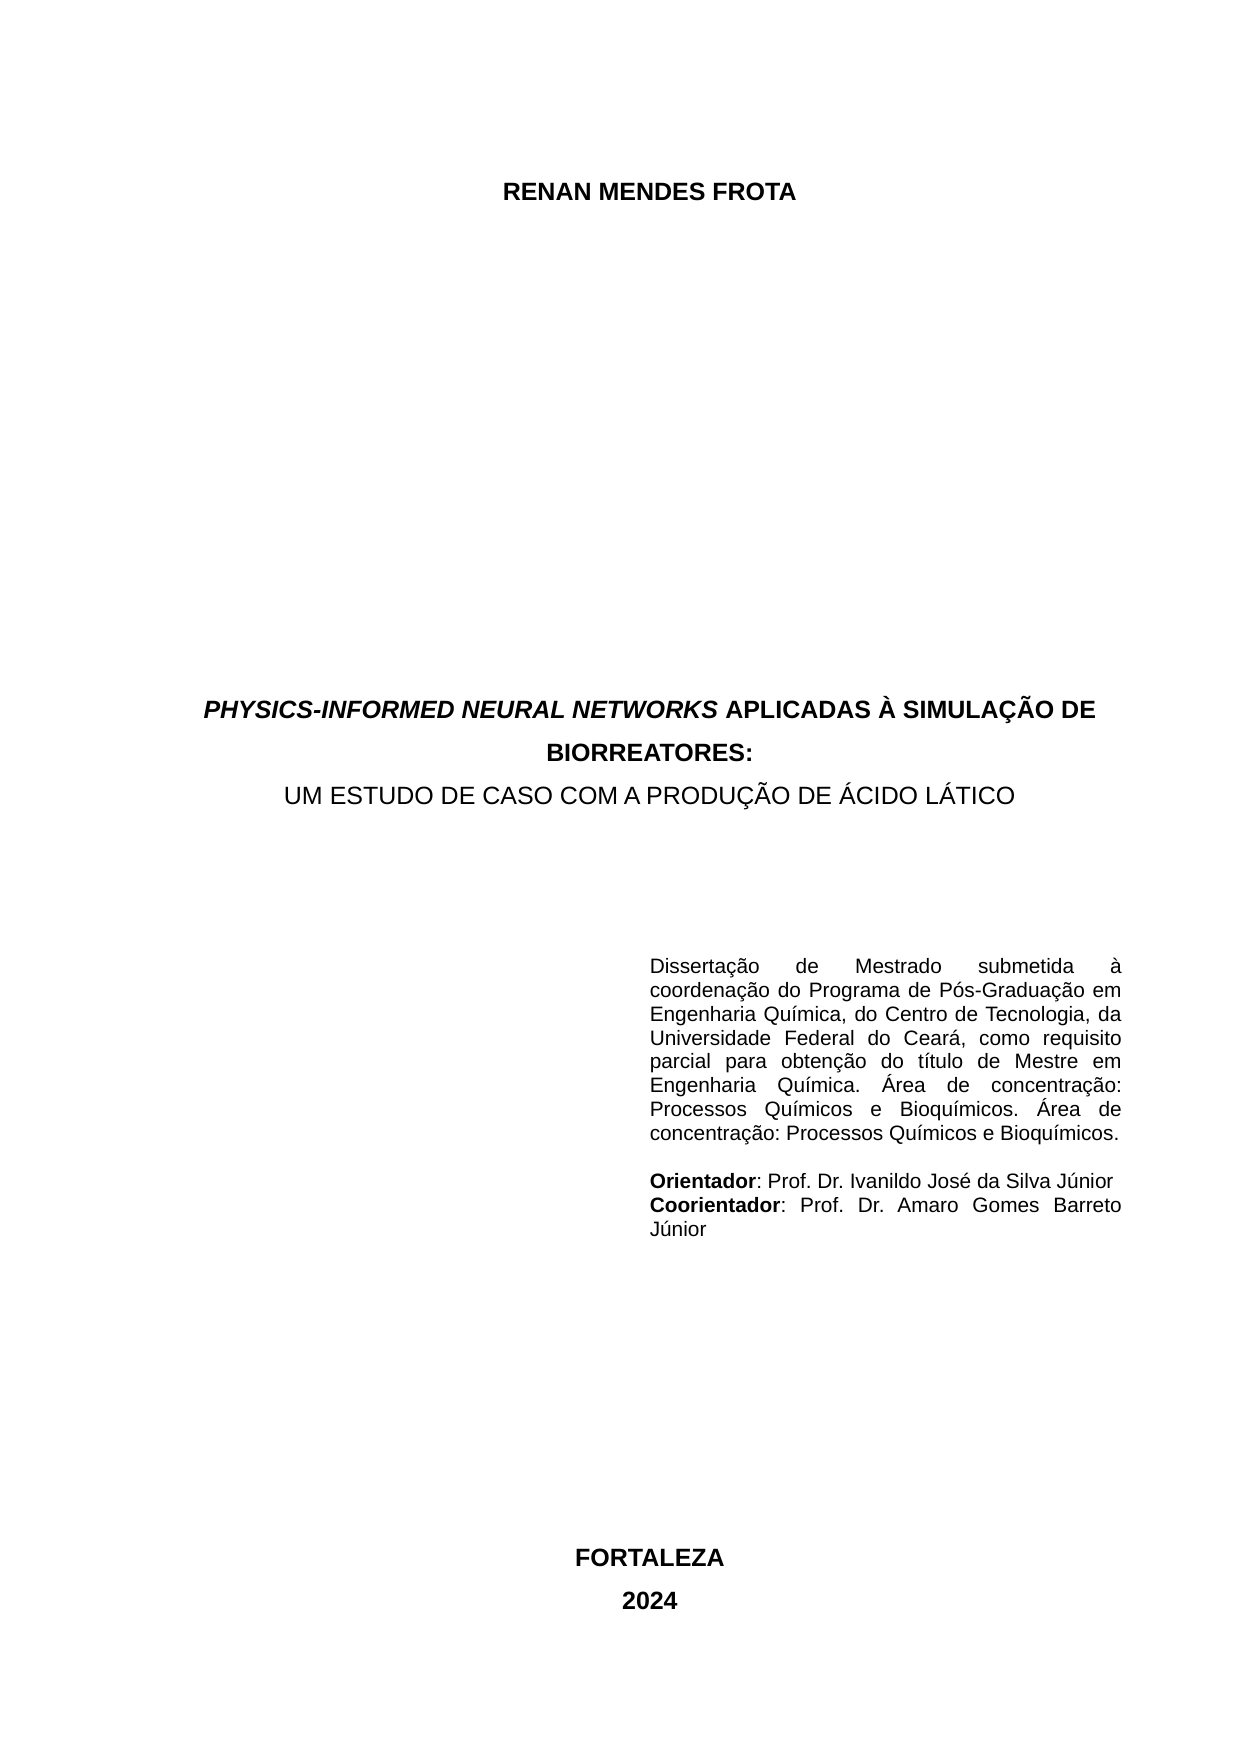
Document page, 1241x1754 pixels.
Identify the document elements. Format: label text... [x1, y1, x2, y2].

text Dissertação de Mestrado submetida à coordenação do Programa de Pós-Graduação em Engenharia Química, do Centro de Tecnologia, da Universidade Federal do Ceará, como requisito parcial para obtenção do título de Mestre em Engenharia Química. Área de concentração: Processos Químicos e Bioquímicos. Área de concentração: Processos Químicos e Bioquímicos. [649, 953, 1122, 1145]
text Orientador: Prof. Dr. Ivanildo José da Silva Júnior [649, 1169, 1122, 1193]
text FORTALEZA [177, 1543, 1122, 1572]
text 2024 [177, 1586, 1122, 1615]
text PHYSICS-INFORMED NEURAL NETWORKS APLICADAS À SIMULAÇÃO DE BIORREATORES: [177, 695, 1122, 767]
text RENAN MENDES FROTA [177, 177, 1122, 206]
text UM ESTUDO DE CASO COM A PRODUÇÃO DE ÁCIDO LÁTICO [177, 781, 1122, 810]
text Coorientador: Prof. Dr. Amaro Gomes Barreto Júnior [649, 1193, 1122, 1241]
